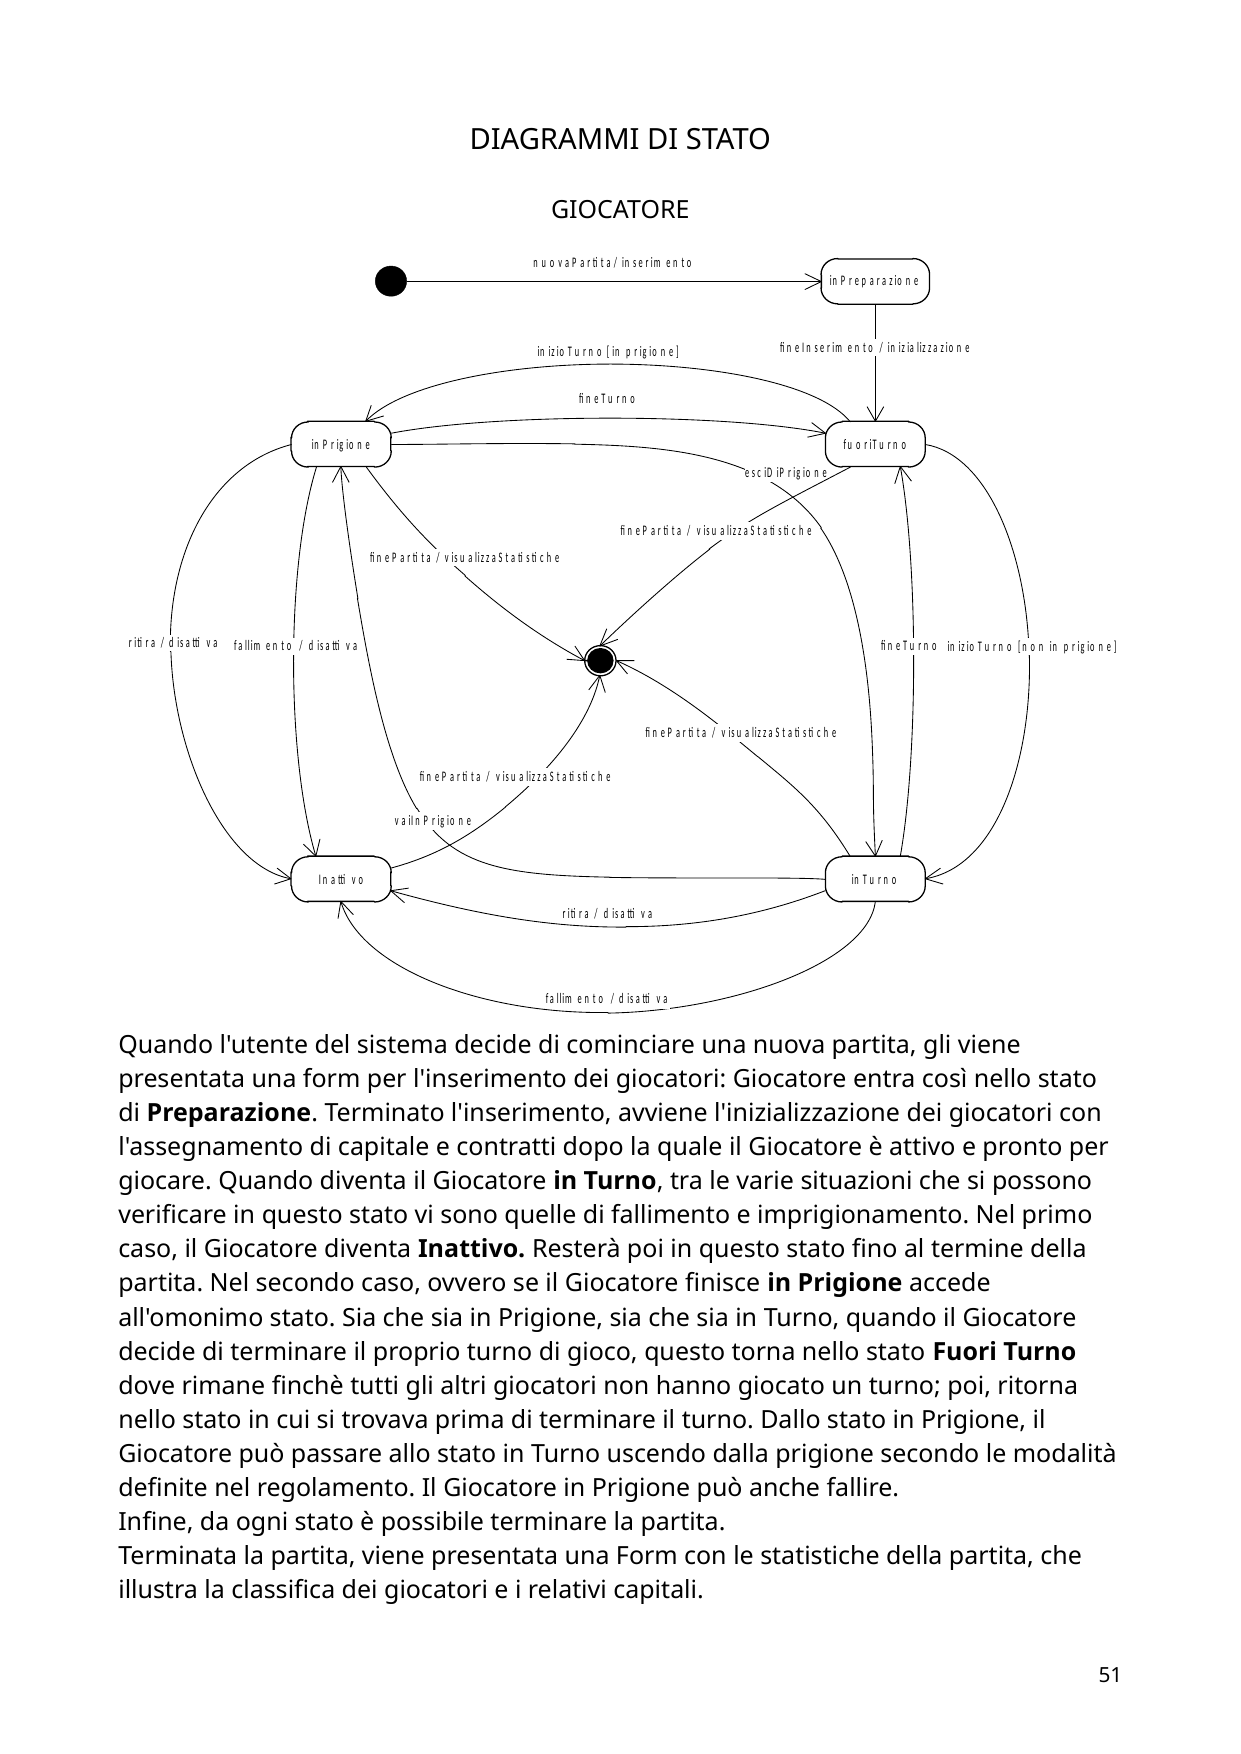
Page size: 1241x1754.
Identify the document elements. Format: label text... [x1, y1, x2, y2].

text Terminata la partita, viene presentata una Form con le statistiche della partita, che illustra la classifica dei giocatori e i relativi capitali. [118, 1538, 1122, 1606]
text GIOCATORE [118, 192, 1122, 226]
text Infine, da ogni stato è possibile terminare la partita. [118, 1503, 1122, 1538]
text DIAGRAMMI DI STATO [118, 118, 1122, 158]
text Quando l'utente del sistema decide di cominciare una nuova partita, gli viene presentata una form per l'inserimento dei giocatori: Giocatore entra così nello stato di Preparazione. Terminato l'inserimento, avviene l'inizializzazione dei giocatori con l'assegnamento di capitale e contratti dopo la quale il Giocatore è attivo e pronto per giocare. Quando diventa il Giocatore in Turno, tra le varie situazioni che si possono verificare in questo stato vi sono quelle di fallimento e imprigionamento. Nel primo caso, il Giocatore diventa Inattivo. Resterà poi in questo stato fino al termine della partita. Nel secondo caso, ovvero se il Giocatore finisce in Prigione accede all'omonimo stato. Sia che sia in Prigione, sia che sia in Turno, quando il Giocatore decide di terminare il proprio turno di gioco, questo torna nello stato Fuori Turno dove rimane finchè tutti gli altri giocatori non hanno giocato un turno; poi, ritorna nello stato in cui si trovava prima di terminare il turno. Dallo stato in Prigione, il Giocatore può passare allo stato in Turno uscendo dalla prigione secondo le modalità definite nel regolamento. Il Giocatore in Prigione può anche fallire. [118, 226, 1122, 1503]
